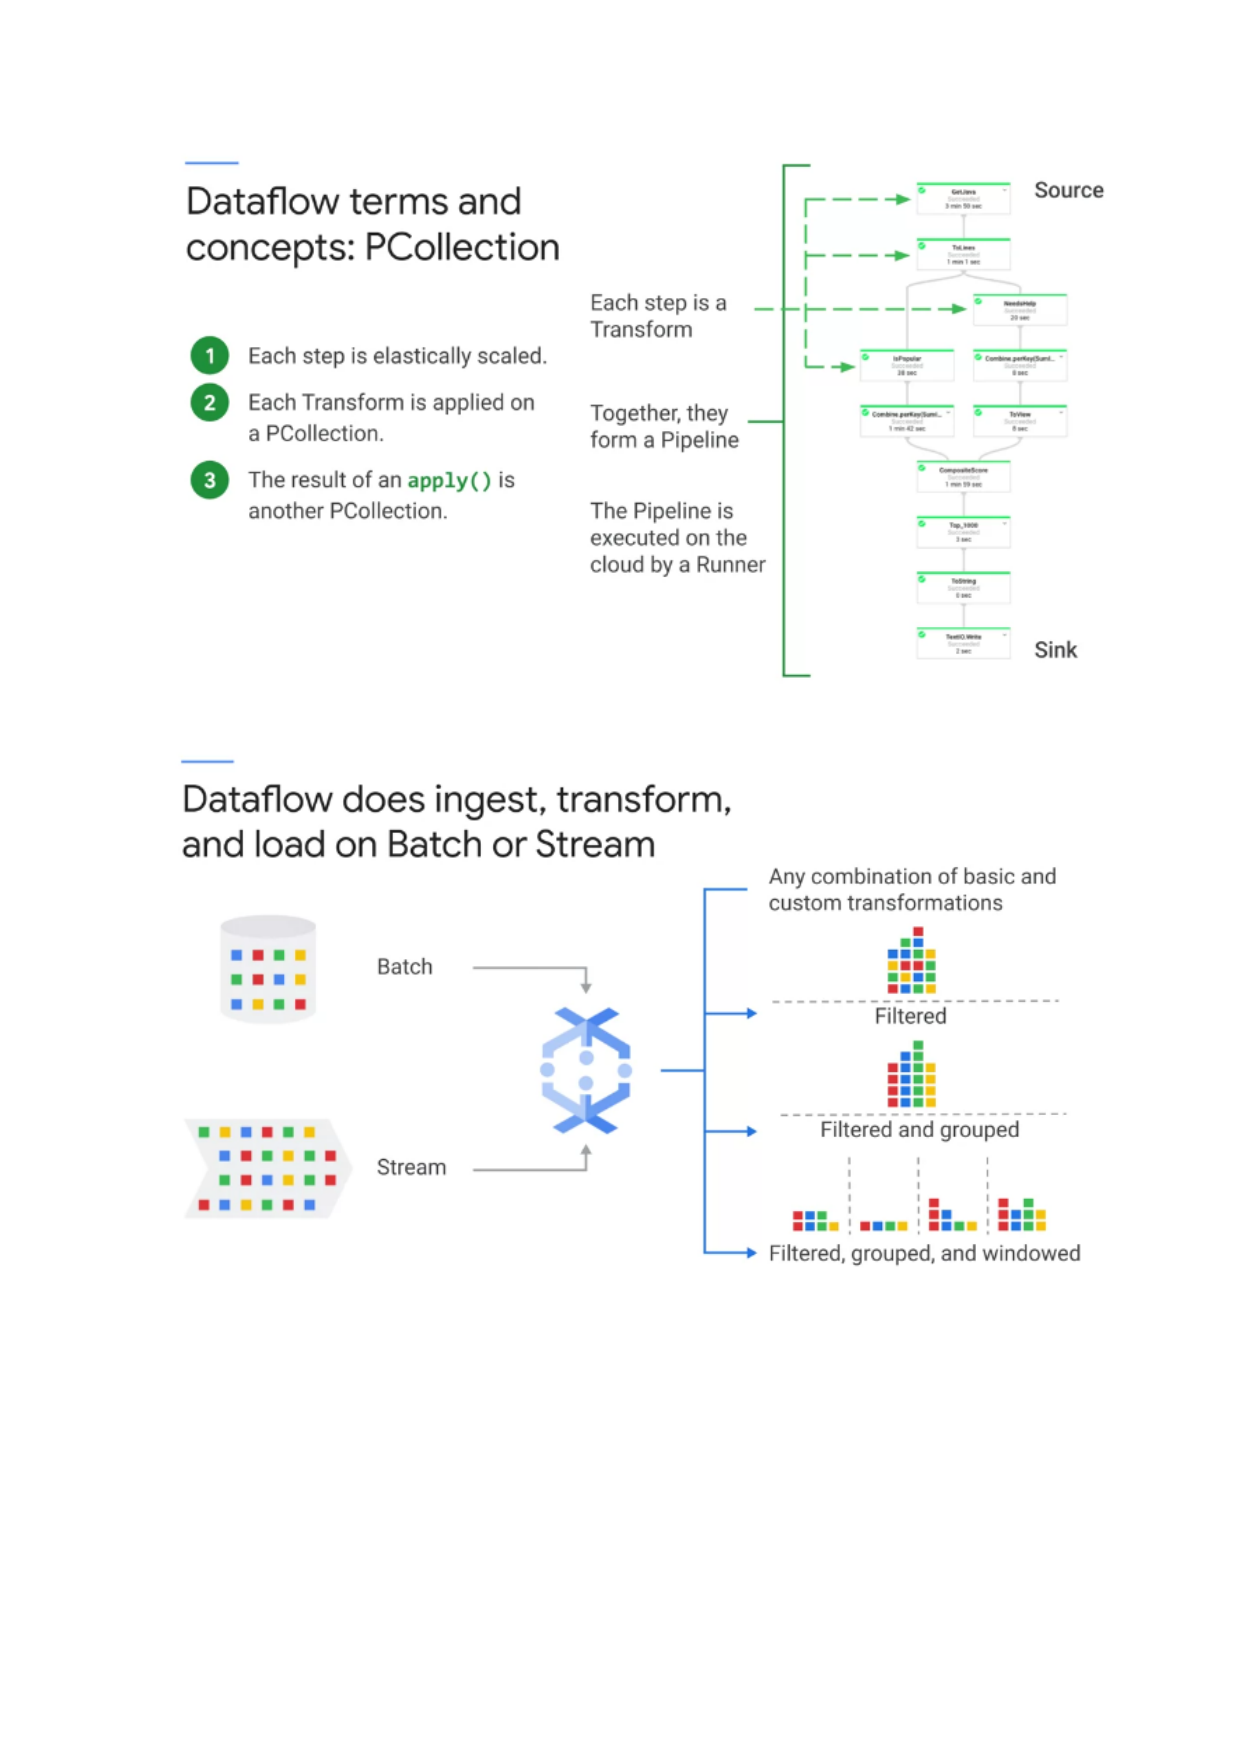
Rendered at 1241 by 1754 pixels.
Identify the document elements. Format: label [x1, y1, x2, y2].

picture [118, 738, 1123, 1298]
picture [118, 118, 1123, 710]
